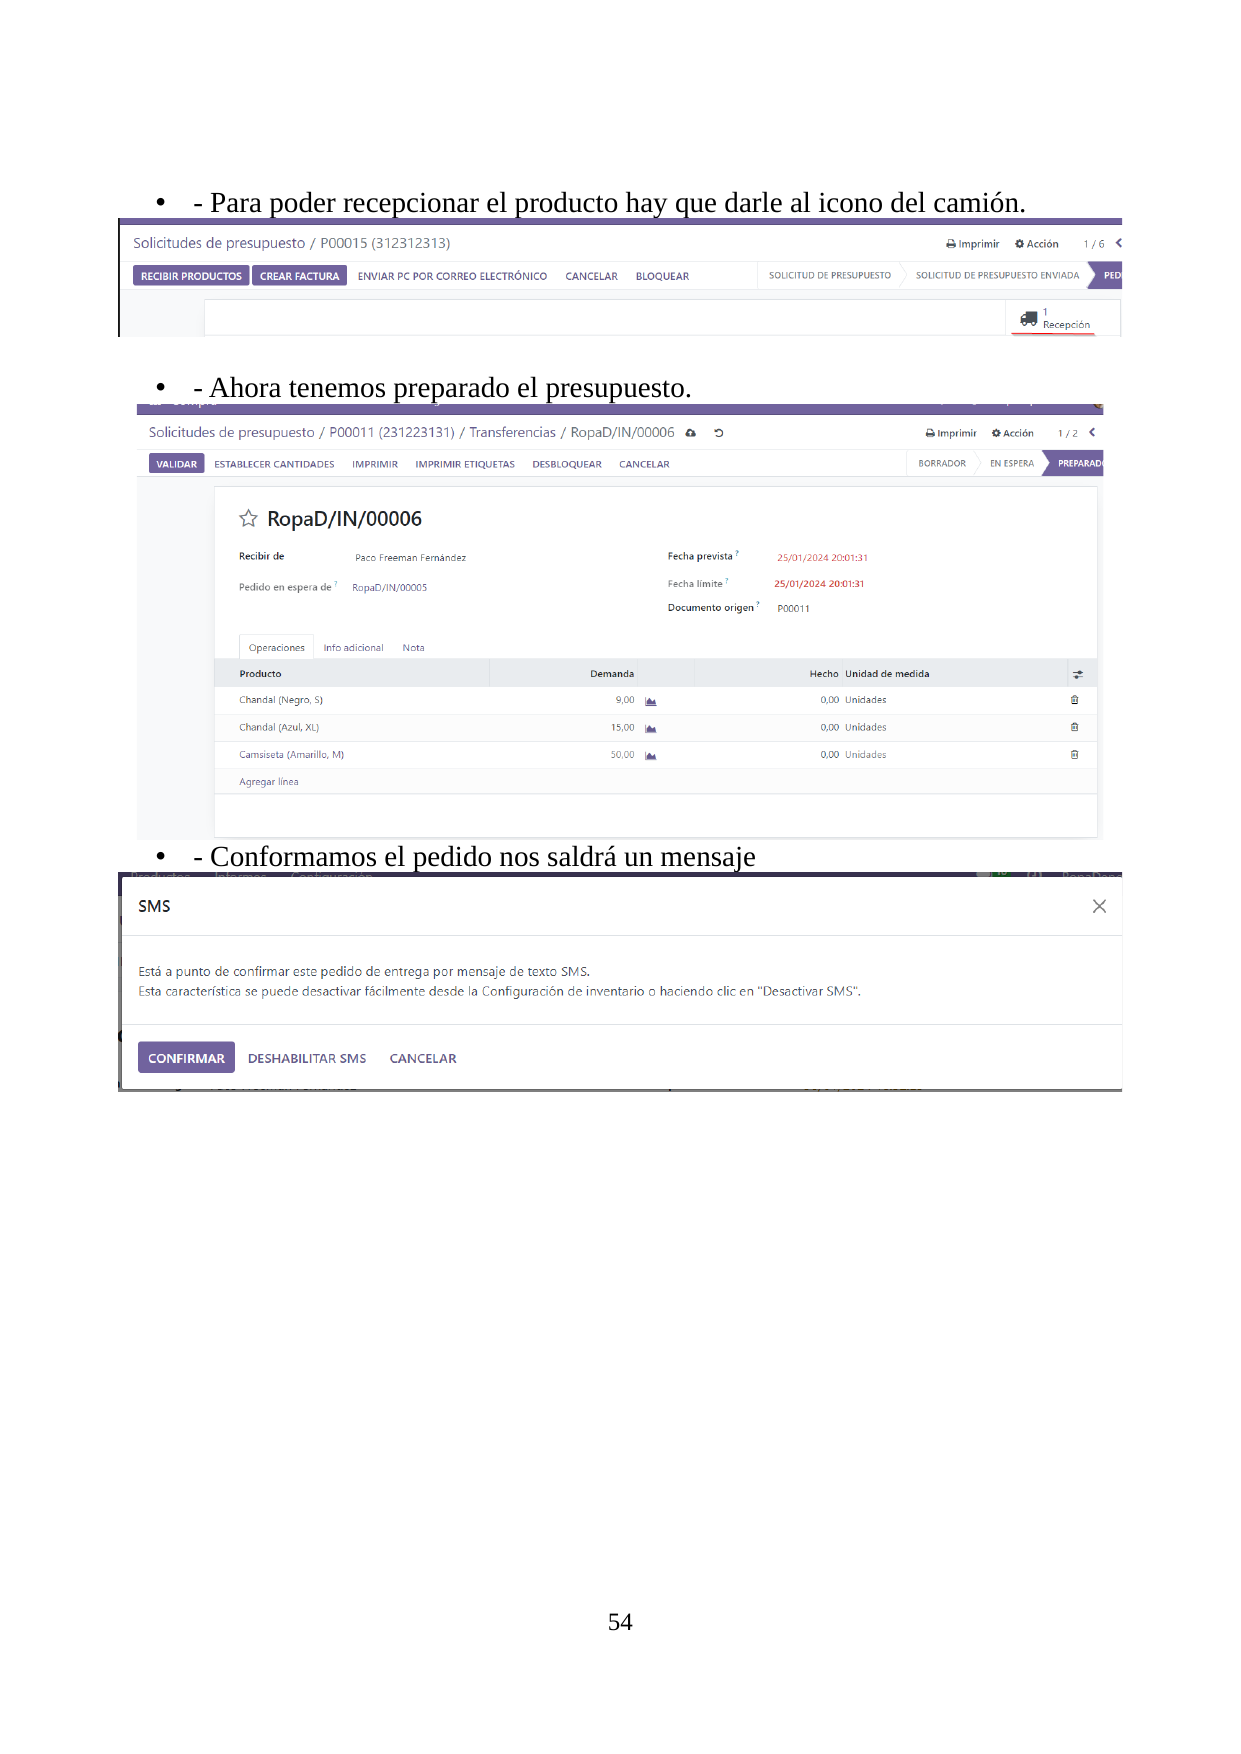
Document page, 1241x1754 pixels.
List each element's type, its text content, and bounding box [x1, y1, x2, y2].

list - Ahora tenemos preparado el presupuesto. [156, 371, 1122, 404]
list - Conformamos el pedido nos saldrá un mensaje [156, 404, 1122, 872]
picture [118, 872, 1123, 1092]
list - Para poder recepcionar el producto hay que darle al icono del camión. [156, 185, 1122, 218]
picture [118, 218, 1123, 337]
picture [136, 404, 1104, 840]
